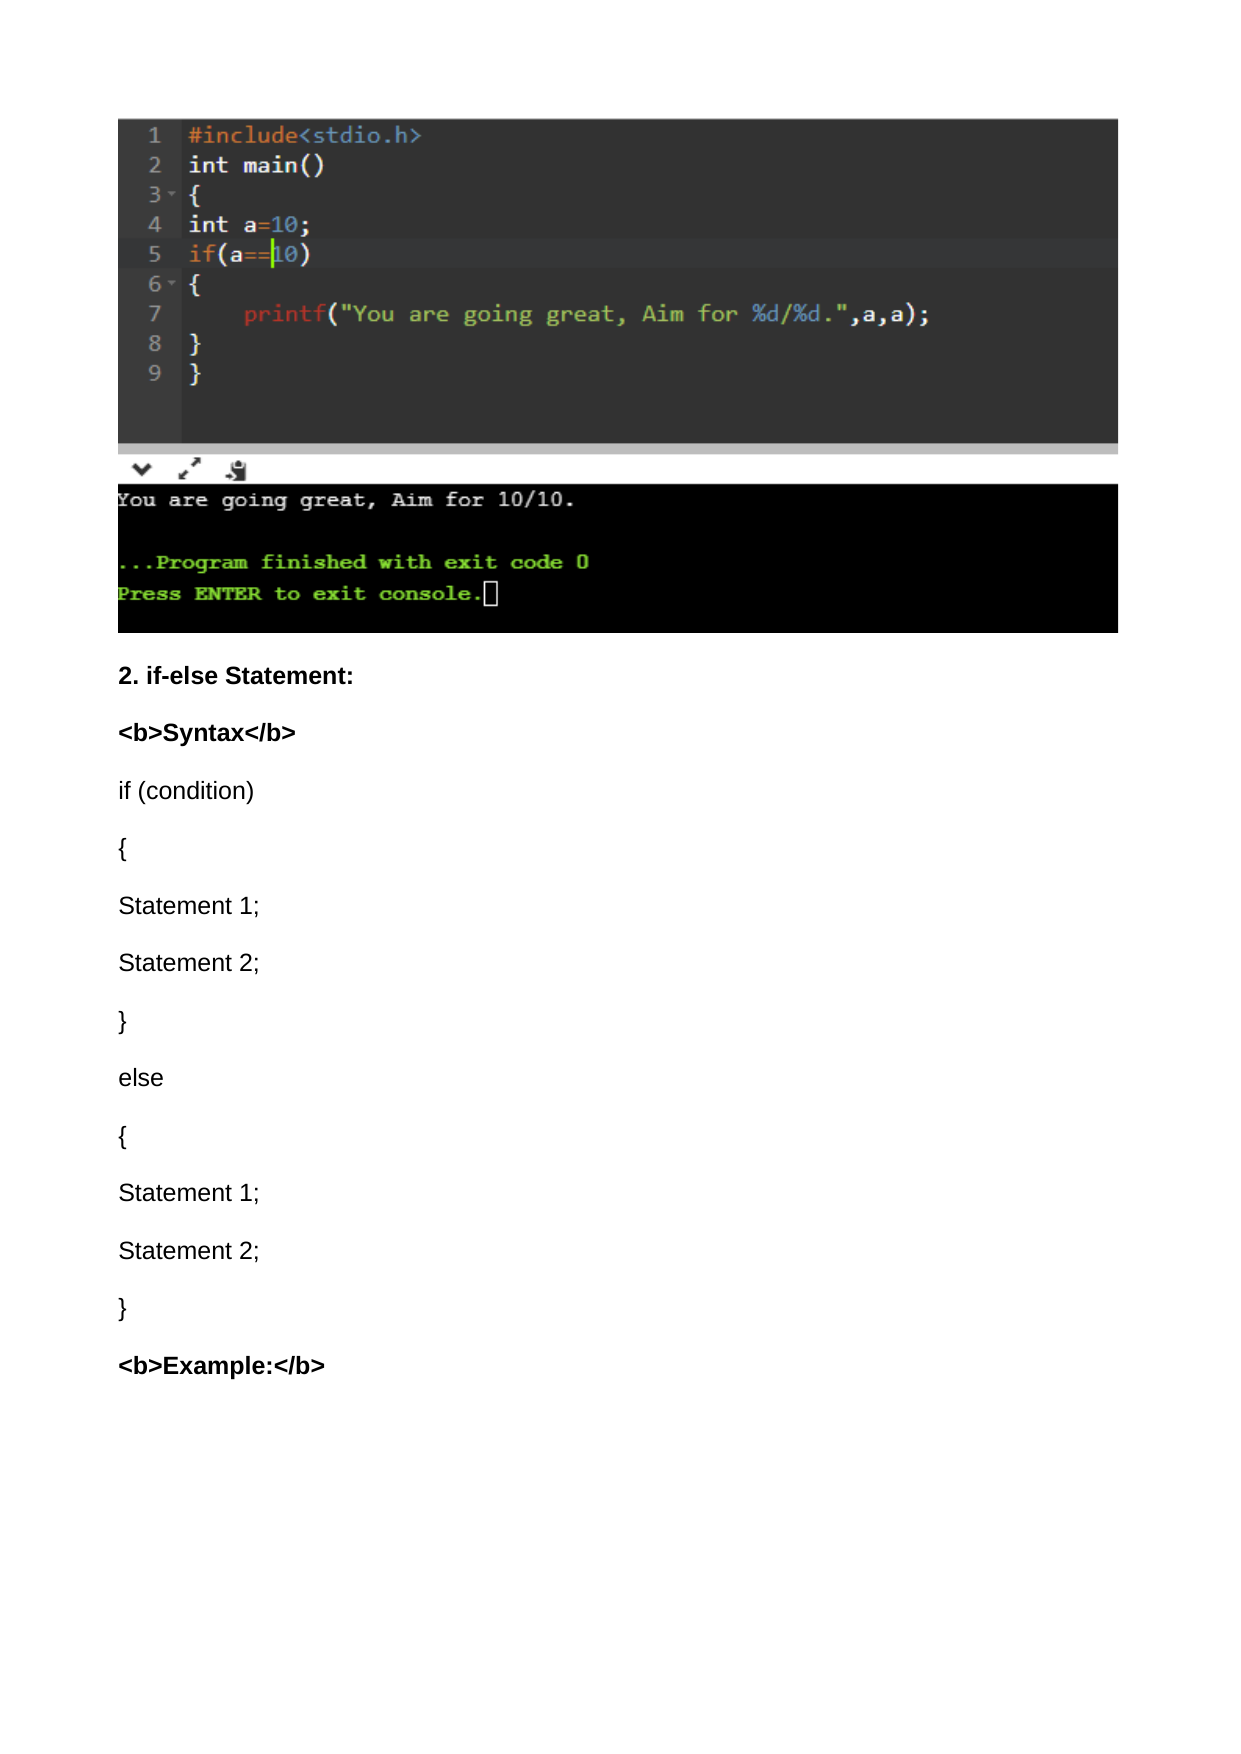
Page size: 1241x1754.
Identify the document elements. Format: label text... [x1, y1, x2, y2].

text <b>Syntax</b> [118, 718, 1122, 747]
list 2. if-else Statement: [118, 661, 1122, 690]
text Statement 1; [118, 891, 1122, 920]
text } [118, 1006, 1122, 1035]
text Statement 2; [118, 948, 1122, 977]
text { [118, 833, 1122, 862]
text else [118, 1063, 1122, 1092]
text Statement 2; [118, 1236, 1122, 1265]
text <b>Example:</b> [118, 1351, 1122, 1380]
text Statement 1; [118, 1178, 1122, 1207]
text { [118, 1121, 1122, 1150]
text if (condition) [118, 776, 1122, 805]
text } [118, 1293, 1122, 1322]
